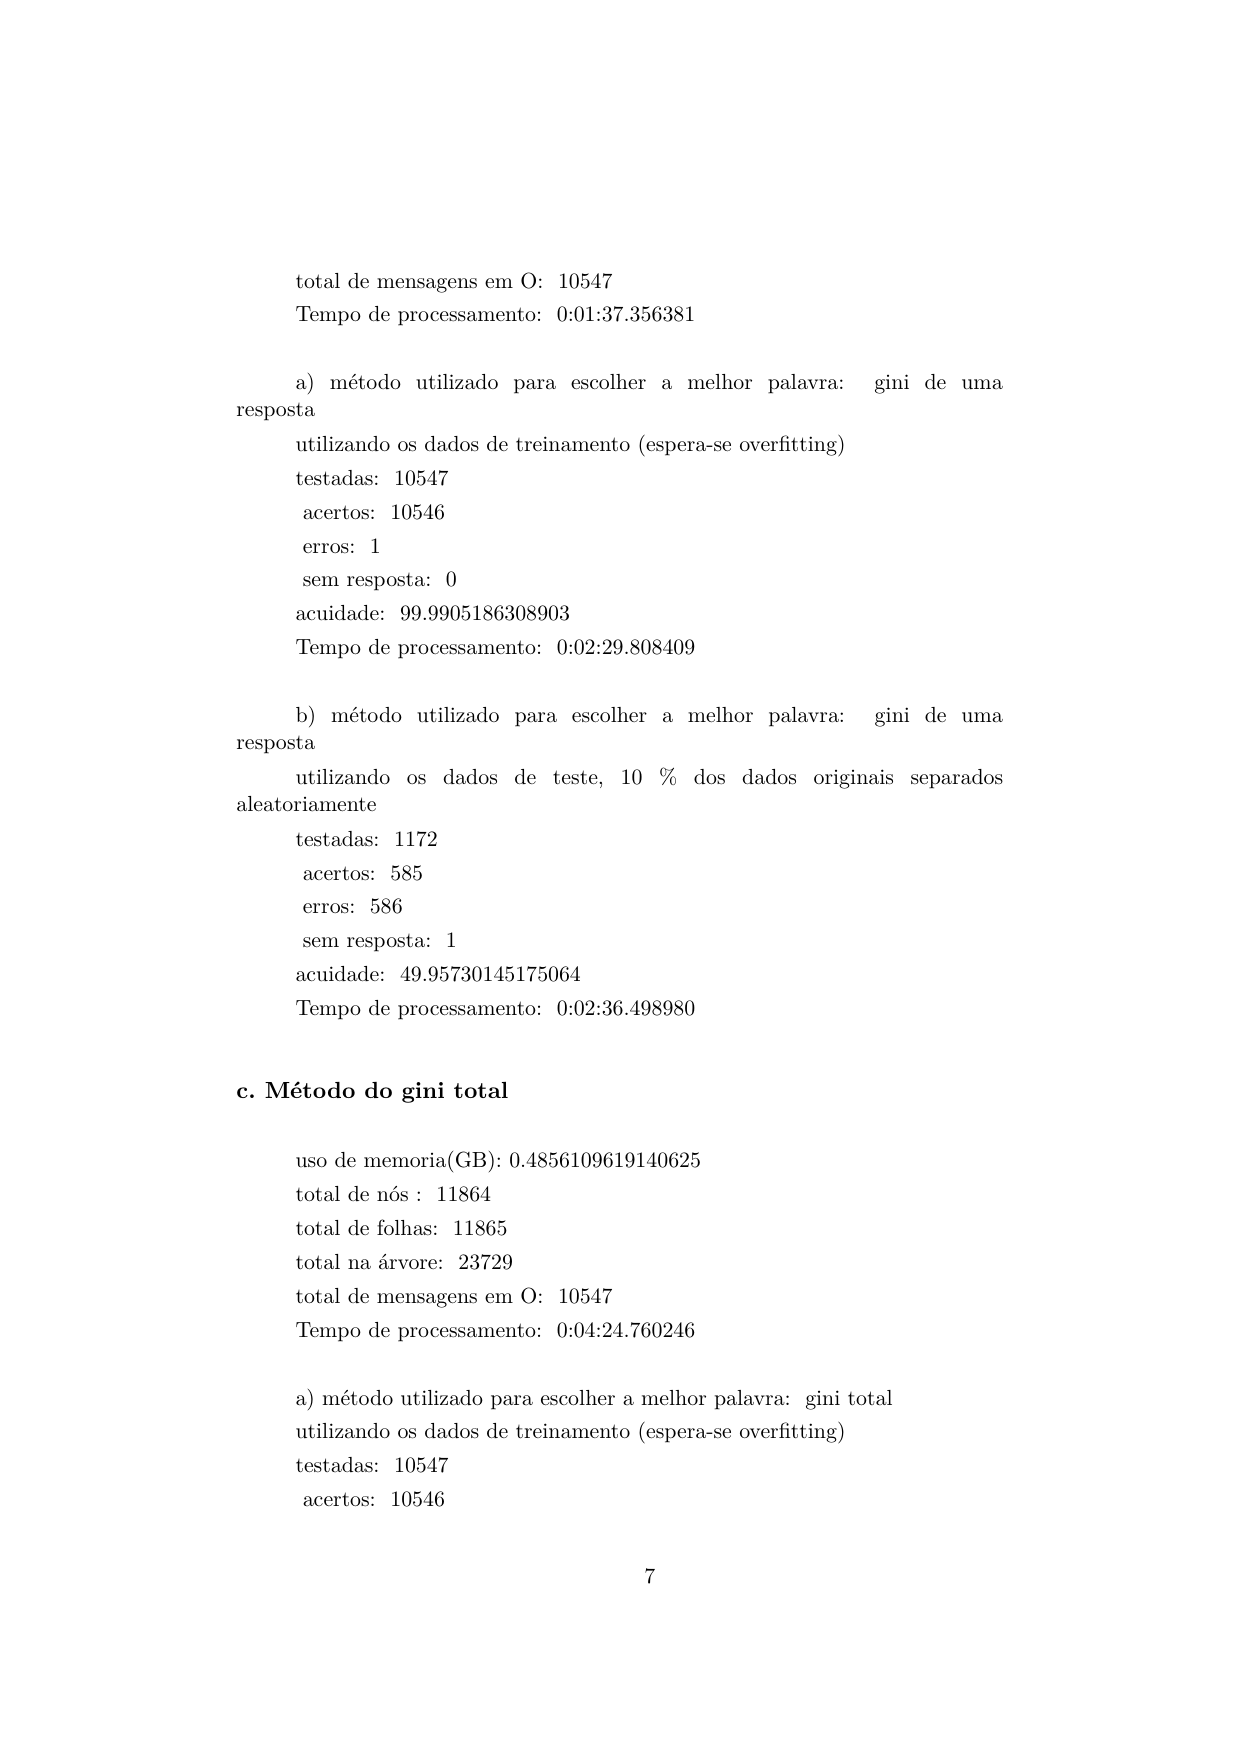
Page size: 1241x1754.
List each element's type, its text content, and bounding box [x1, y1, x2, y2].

text utilizando os dados de treinamento (espera-se overfitting) [236, 429, 1004, 457]
text erros: 586 [236, 891, 1004, 919]
text total de mensagens em O: 10547 [236, 1281, 1004, 1309]
text b) método utilizado para escolher a melhor palavra: gini de uma resposta [236, 700, 1004, 756]
text utilizando os dados de treinamento (espera-se overfitting) [236, 1416, 1004, 1444]
text a) método utilizado para escolher a melhor palavra: gini de uma resposta [236, 367, 1004, 423]
text testadas: 10547 [236, 463, 1004, 491]
text testadas: 10547 [236, 1450, 1004, 1478]
text a) método utilizado para escolher a melhor palavra: gini total [236, 1383, 1004, 1411]
text Tempo de processamento: 0:02:29.808409 [236, 632, 1004, 660]
text utilizando os dados de teste, 10 % dos dados originais separados aleatoriamente [236, 762, 1004, 818]
text Tempo de processamento: 0:01:37.356381 [236, 299, 1004, 327]
text Tempo de processamento: 0:02:36.498980 [236, 993, 1004, 1021]
text total de mensagens em O: 10547 [236, 266, 1004, 294]
text Tempo de processamento: 0:04:24.760246 [236, 1315, 1004, 1343]
text sem resposta: 0 [236, 564, 1004, 592]
text sem resposta: 1 [236, 925, 1004, 953]
text acertos: 10546 [236, 1484, 1004, 1512]
text acertos: 10546 [236, 497, 1004, 525]
text total de folhas: 11865 [236, 1213, 1004, 1241]
text testadas: 1172 [236, 824, 1004, 852]
subtitle Método do gini total [236, 1072, 1004, 1106]
text uso de memoria(GB): 0.4856109619140625 [236, 1146, 1004, 1173]
text acuidade: 49.95730145175064 [236, 959, 1004, 987]
text erros: 1 [236, 531, 1004, 559]
text total na árvore: 23729 [236, 1247, 1004, 1275]
text total de nós : 11864 [236, 1179, 1004, 1207]
text acuidade: 99.9905186308903 [236, 598, 1004, 626]
text acertos: 585 [236, 858, 1004, 886]
